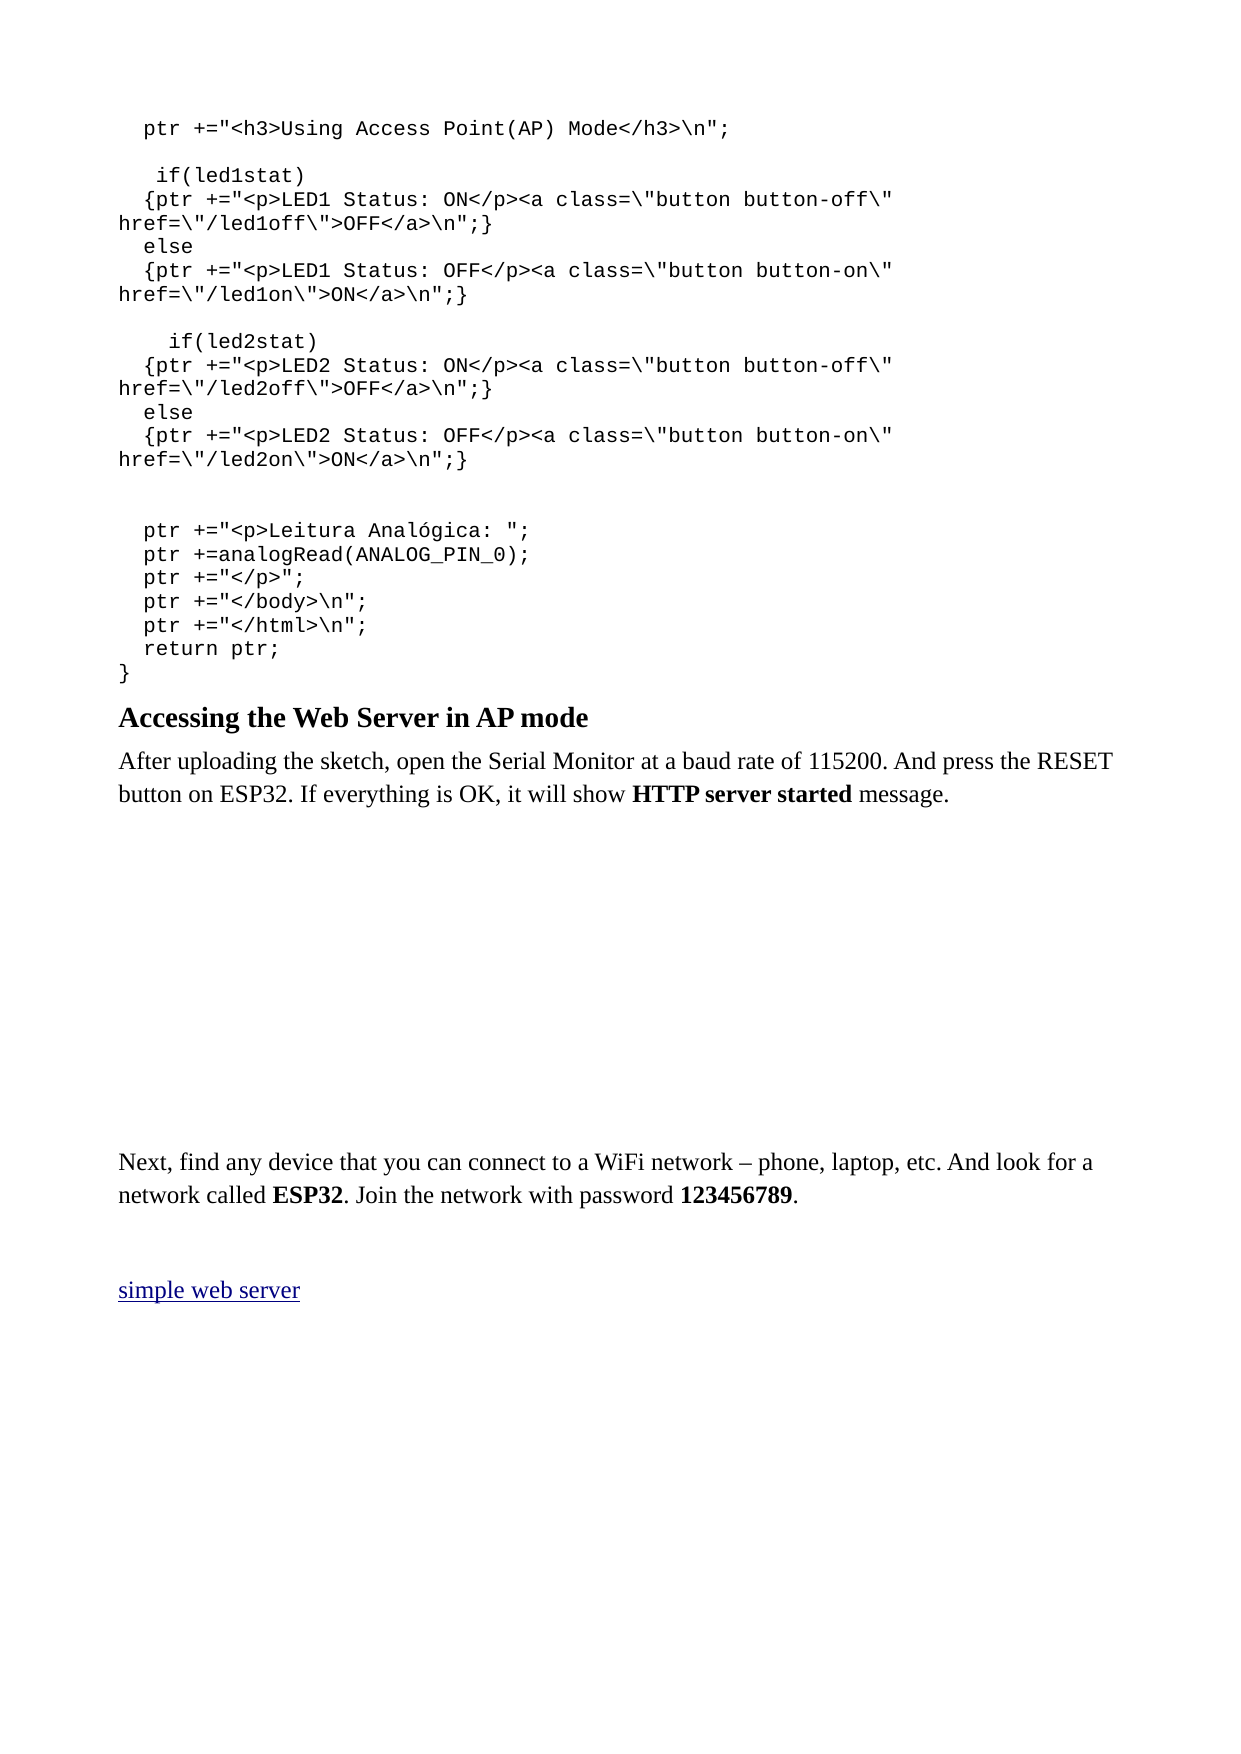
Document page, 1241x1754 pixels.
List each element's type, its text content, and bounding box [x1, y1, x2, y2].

text simple web server [118, 1276, 1122, 1304]
text After uploading the sketch, open the Serial Monitor at a baud rate of 115200. And press the RESET button on ESP32. If everything is OK, it will show HTTP server started message. [118, 746, 1122, 808]
text {ptr +="<p>LED2 Status: ON</p><a class=\"button button-off\" href=\"/led2off\">OFF</a>\n";} [118, 354, 1122, 402]
text if(led1stat) [118, 165, 1122, 189]
text ptr +="</html>\n"; [118, 615, 1122, 638]
text Next, find any device that you can connect to a WiFi network – phone, laptop, etc. And look for a network called ESP32. Join the network with password 123456789. [118, 1147, 1122, 1209]
text else [118, 402, 1122, 426]
text ptr +="</p>"; [118, 567, 1122, 591]
text {ptr +="<p>LED1 Status: OFF</p><a class=\"button button-on\" href=\"/led1on\">ON</a>\n";} [118, 260, 1122, 307]
text ptr +="</body>\n"; [118, 591, 1122, 615]
text if(led2stat) [118, 331, 1122, 354]
text return ptr; [118, 638, 1122, 662]
text {ptr +="<p>LED1 Status: ON</p><a class=\"button button-off\" href=\"/led1off\">OFF</a>\n";} [118, 189, 1122, 236]
text ptr +=analogRead(ANALOG_PIN_0); [118, 544, 1122, 567]
text ptr +="<h3>Using Access Point(AP) Mode</h3>\n"; [118, 118, 1122, 142]
text {ptr +="<p>LED2 Status: OFF</p><a class=\"button button-on\" href=\"/led2on\">ON</a>\n";} [118, 426, 1122, 473]
text ptr +="<p>Leitura Analógica: "; [118, 520, 1122, 544]
text else [118, 236, 1122, 260]
subtitle Accessing the Web Server in AP mode [118, 700, 1122, 734]
text } [118, 662, 1122, 686]
